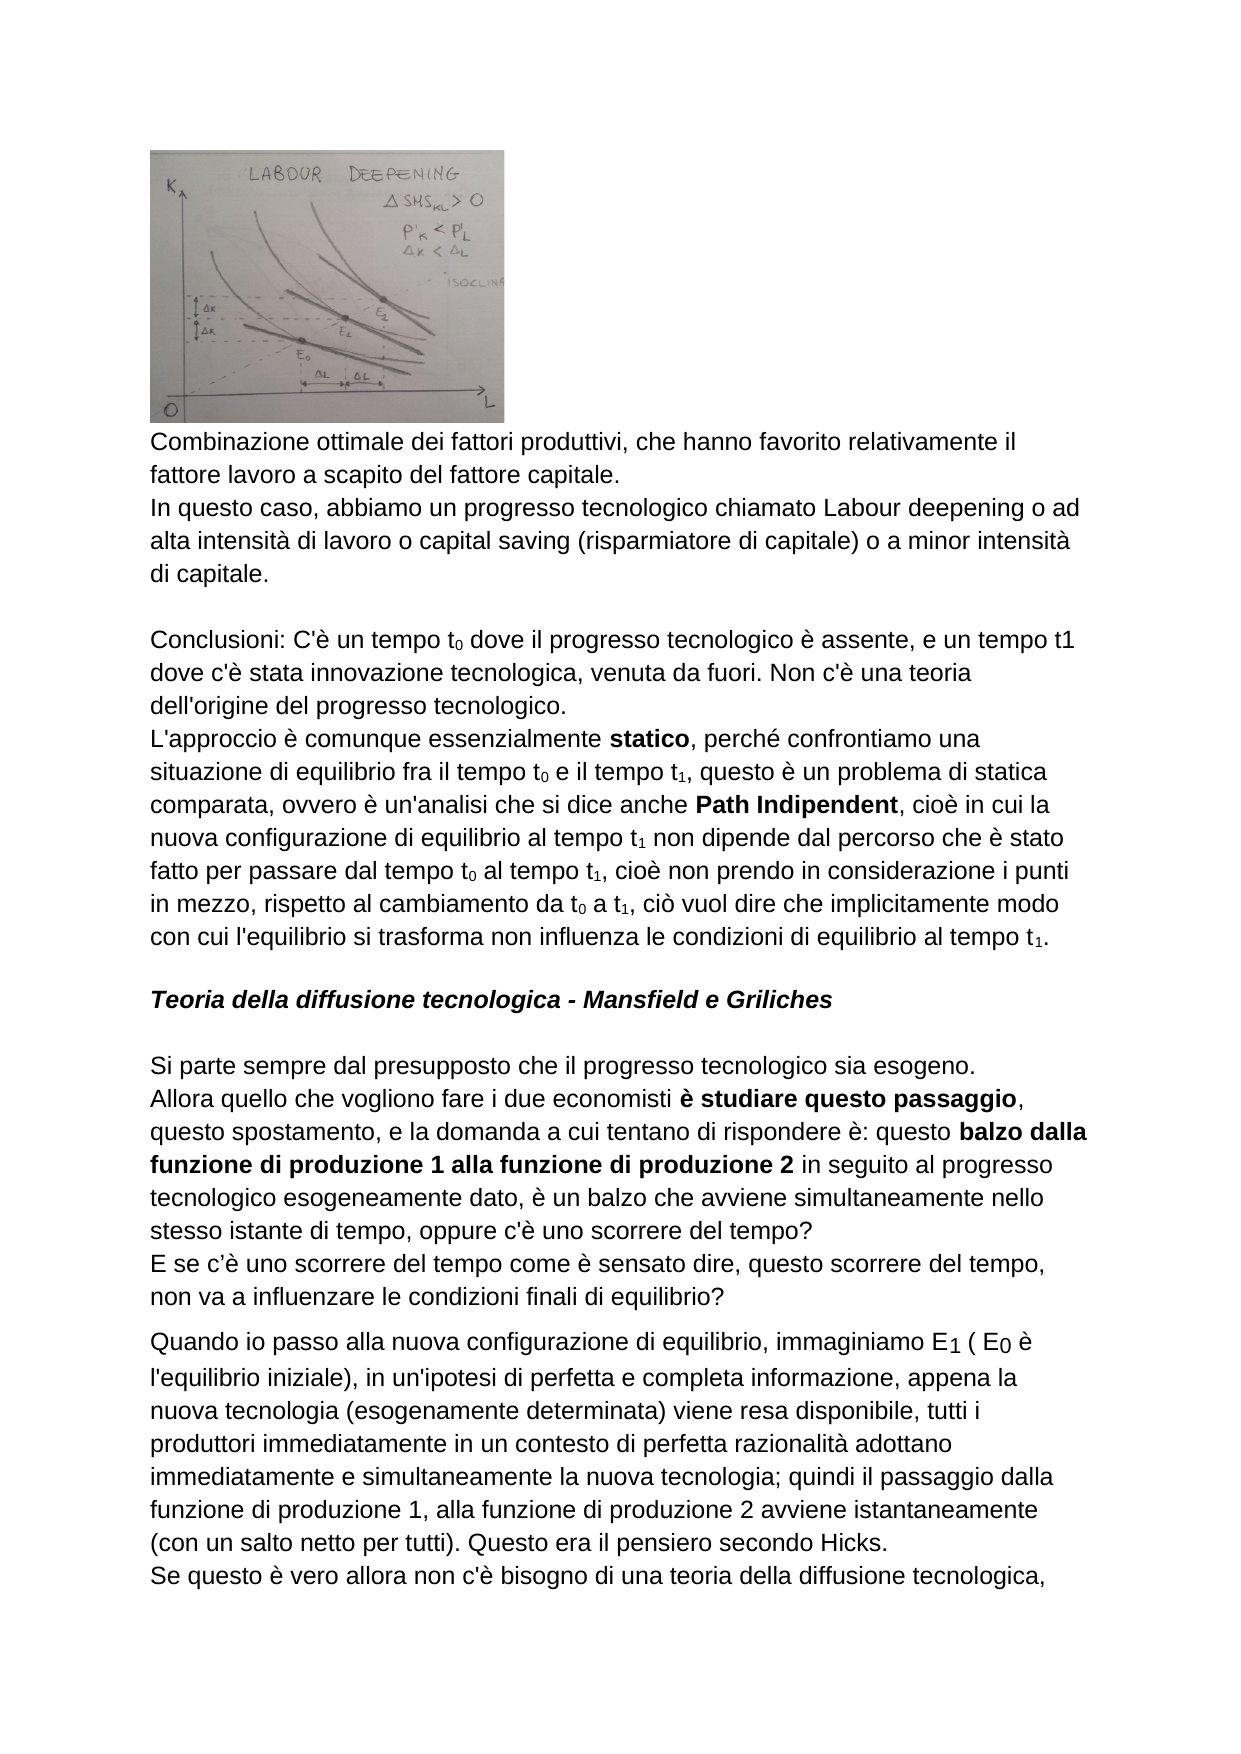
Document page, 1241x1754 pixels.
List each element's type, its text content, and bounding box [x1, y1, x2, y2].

text Quando io passo alla nuova configurazione di equilibrio, immaginiamo E1 ( E0 è l'equilibrio iniziale), in un'ipotesi di perfetta e completa informazione, appena la nuova tecnologia (esogenamente determinata) viene resa disponibile, tutti i produttori immediatamente in un contesto di perfetta razionalità adottano immediatamente e simultaneamente la nuova tecnologia; quindi il passaggio dalla funzione di produzione 1, alla funzione di produzione 2 avviene istantaneamente (con un salto netto per tutti). Questo era il pensiero secondo Hicks. [150, 1315, 1090, 1557]
picture [150, 150, 505, 423]
text Se questo è vero allora non c'è bisogno di una teoria della diffusione tecnologica, [150, 1561, 1090, 1589]
text Si parte sempre dal presupposto che il progresso tecnologico sia esogeno. [150, 1051, 1090, 1080]
text Allora quello che vogliono fare i due economisti è studiare questo passaggio, questo spostamento, e la domanda a cui tentano di rispondere è: questo balzo dalla funzione di produzione 1 alla funzione di produzione 2 in seguito al progresso tecnologico esogeneamente dato, è un balzo che avviene simultaneamente nello stesso istante di tempo, oppure c'è uno scorrere del tempo? [150, 1084, 1090, 1245]
text Teoria della diffusione tecnologica - Mansfield e Griliches [150, 985, 1090, 1014]
text E se c’è uno scorrere del tempo come è sensato dire, questo scorrere del tempo, non va a influenzare le condizioni finali di equilibrio? [150, 1249, 1090, 1311]
text L'approccio è comunque essenzialmente statico, perché confrontiamo una situazione di equilibrio fra il tempo t0 e il tempo t1, questo è un problema di statica comparata, ovvero è un'analisi che si dice anche Path Indipendent, cioè in cui la nuova configurazione di equilibrio al tempo t1 non dipende dal percorso che è stato fatto per passare dal tempo t0 al tempo t1, cioè non prendo in considerazione i punti in mezzo, rispetto al cambiamento da t0 a t1, ciò vuol dire che implicitamente modo con cui l'equilibrio si trasforma non influenza le condizioni di equilibrio al tempo t1. [150, 724, 1090, 951]
text Combinazione ottimale dei fattori produttivi, che hanno favorito relativamente il fattore lavoro a scapito del fattore capitale. In questo caso, abbiamo un progresso tecnologico chiamato Labour deepening o ad alta intensità di lavoro o capital saving (risparmiatore di capitale) o a minor intensità di capitale. [150, 427, 1090, 587]
text Conclusioni: C'è un tempo t0 dove il progresso tecnologico è assente, e un tempo t1 dove c'è stata innovazione tecnologica, venuta da fuori. Non c'è una teoria dell'origine del progresso tecnologico. [150, 625, 1090, 719]
